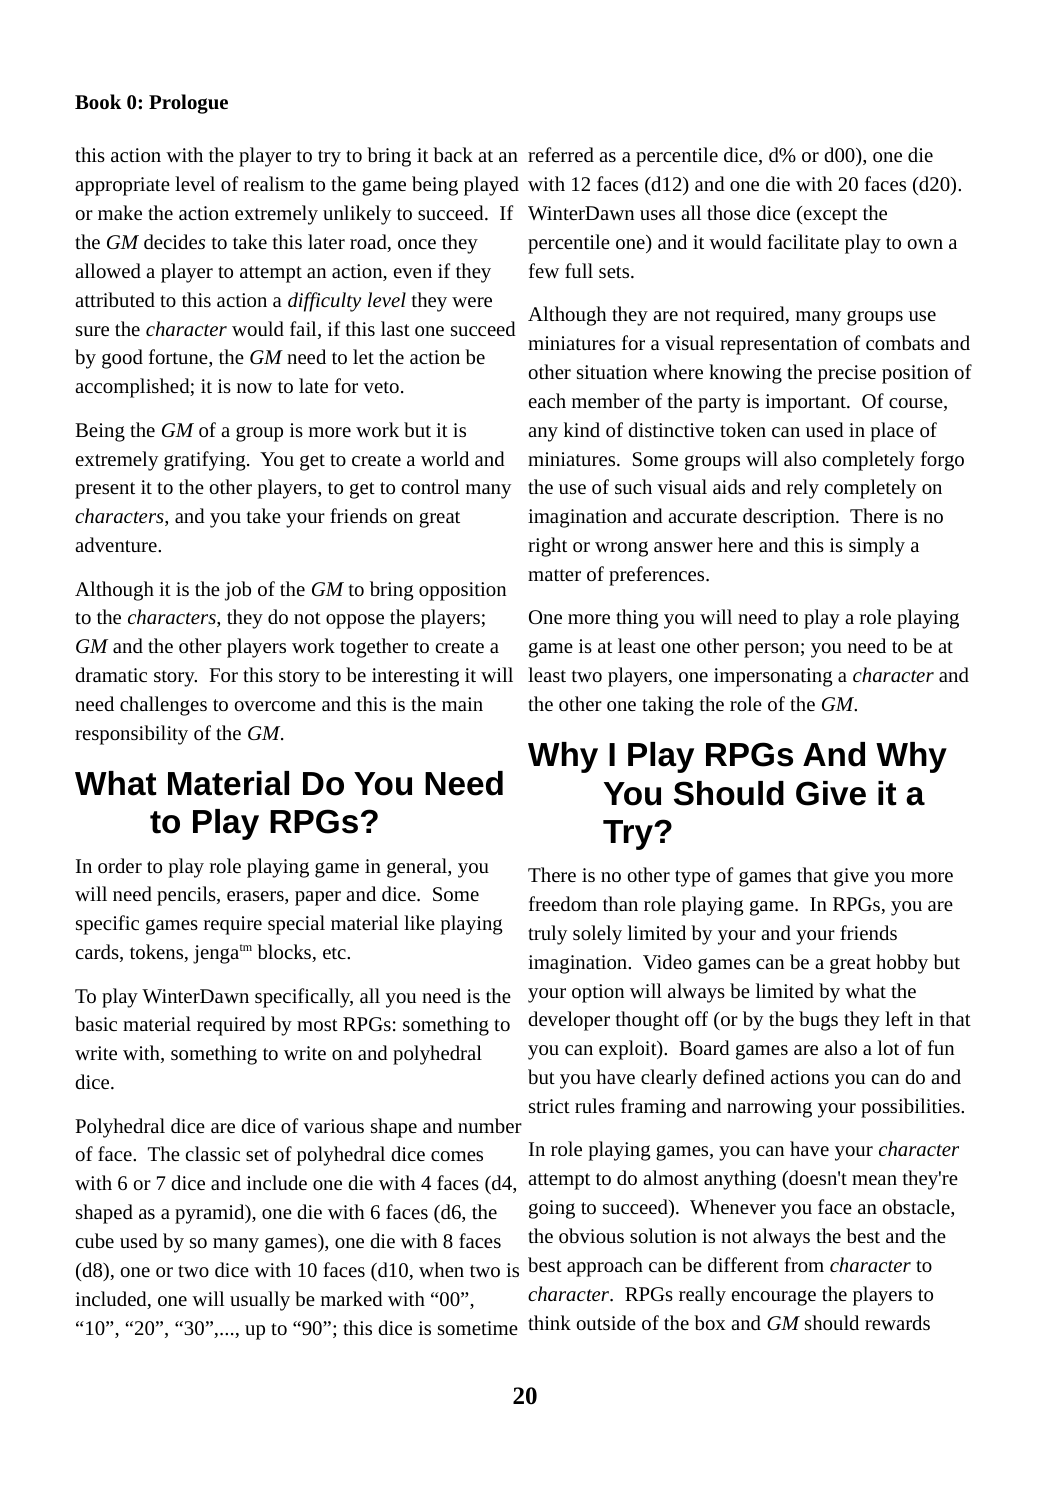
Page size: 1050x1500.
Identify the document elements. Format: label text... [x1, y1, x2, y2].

subtitle Why I Play RPGs And Why You Should Give it a Try? [528, 735, 975, 851]
text referred as a percentile dice, d% or d00), one die with 12 faces (d12) and one die with 20 faces (d20). WinterDawn uses all those dice (except the percentile one) and it would facilitate play to own a few full sets. [528, 143, 975, 283]
text To play WinterDawn specifically, all you need is the basic material required by most RPGs: something to write with, something to write on and polyhedral dice. [75, 983, 522, 1094]
text Although they are not required, many groups use miniatures for a visual representation of combats and other situation where knowing the precise position of each member of the party is important. Of course, any kind of distinctive token can used in place of miniatures. Some groups will also completely forgo the use of such visual aids and rely completely on imagination and accurate description. There is no right or wrong answer here and this is simply a matter of preferences. [528, 302, 975, 586]
text In role playing games, you can have your character attempt to do almost anything (doesn't mean they're going to succeed). Whenever you face an obstacle, the obvious solution is not always the best and the best approach can be different from character to character. RPGs really encourage the players to think outside of the box and GM should rewards [528, 1137, 975, 1334]
text Although it is the job of the GM to bring opposition to the characters, they do not oppose the players; GM and the other players work together to create a dramatic story. For this story to be interesting it will need challenges to overcome and this is the main responsibility of the GM. [75, 576, 522, 745]
text There is no other type of games that give you more freedom than role playing game. In RPGs, you are truly solely limited by your and your friends imagination. Video games can be a great hobby but your option will always be limited by what the developer thought off (or by the bugs they left in that you can exploit). Board games are also a lot of fun but you have clearly defined actions you can do and strict rules framing and narrowing your possibilities. [528, 863, 975, 1118]
subtitle What Material Do You Need to Play RPGs? [75, 764, 522, 841]
text One more thing you will need to play a role playing game is at least one other person; you need to be at least two players, one impersonating a character and the other one taking the role of the GM. [528, 605, 975, 716]
text In order to play role playing game in general, you will need pencils, erasers, paper and dice. Some specific games require special material like playing cards, tokens, jengatm blocks, etc. [75, 853, 522, 964]
text Being the GM of a group is more work but it is extremely gratifying. You get to create a world and present it to the other players, to get to control many characters, and you take your friends on great adventure. [75, 418, 522, 557]
text Polyhedral dice are dice of various shape and number of face. The classic set of polyhedral dice comes with 6 or 7 dice and include one die with 4 faces (d4, shaped as a pyramid), one die with 6 faces (d6, the cube used by so many games), one die with 8 faces (d8), one or two dice with 10 faces (d10, when two is included, one will usually be marked with “00”, “10”, “20”, “30”,..., up to “90”; this dice is sometime [75, 1113, 522, 1339]
text this action with the player to try to bring it back at an appropriate level of realism to the game being played or make the action extremely unlikely to succeed. If the GM decides to take this later road, once they allowed a player to attempt an action, even if they attributed to this action a difficulty level they were sure the character would fail, if this last one succeed by good fortune, the GM need to let the action be accomplished; it is now to late for veto. [75, 143, 522, 398]
